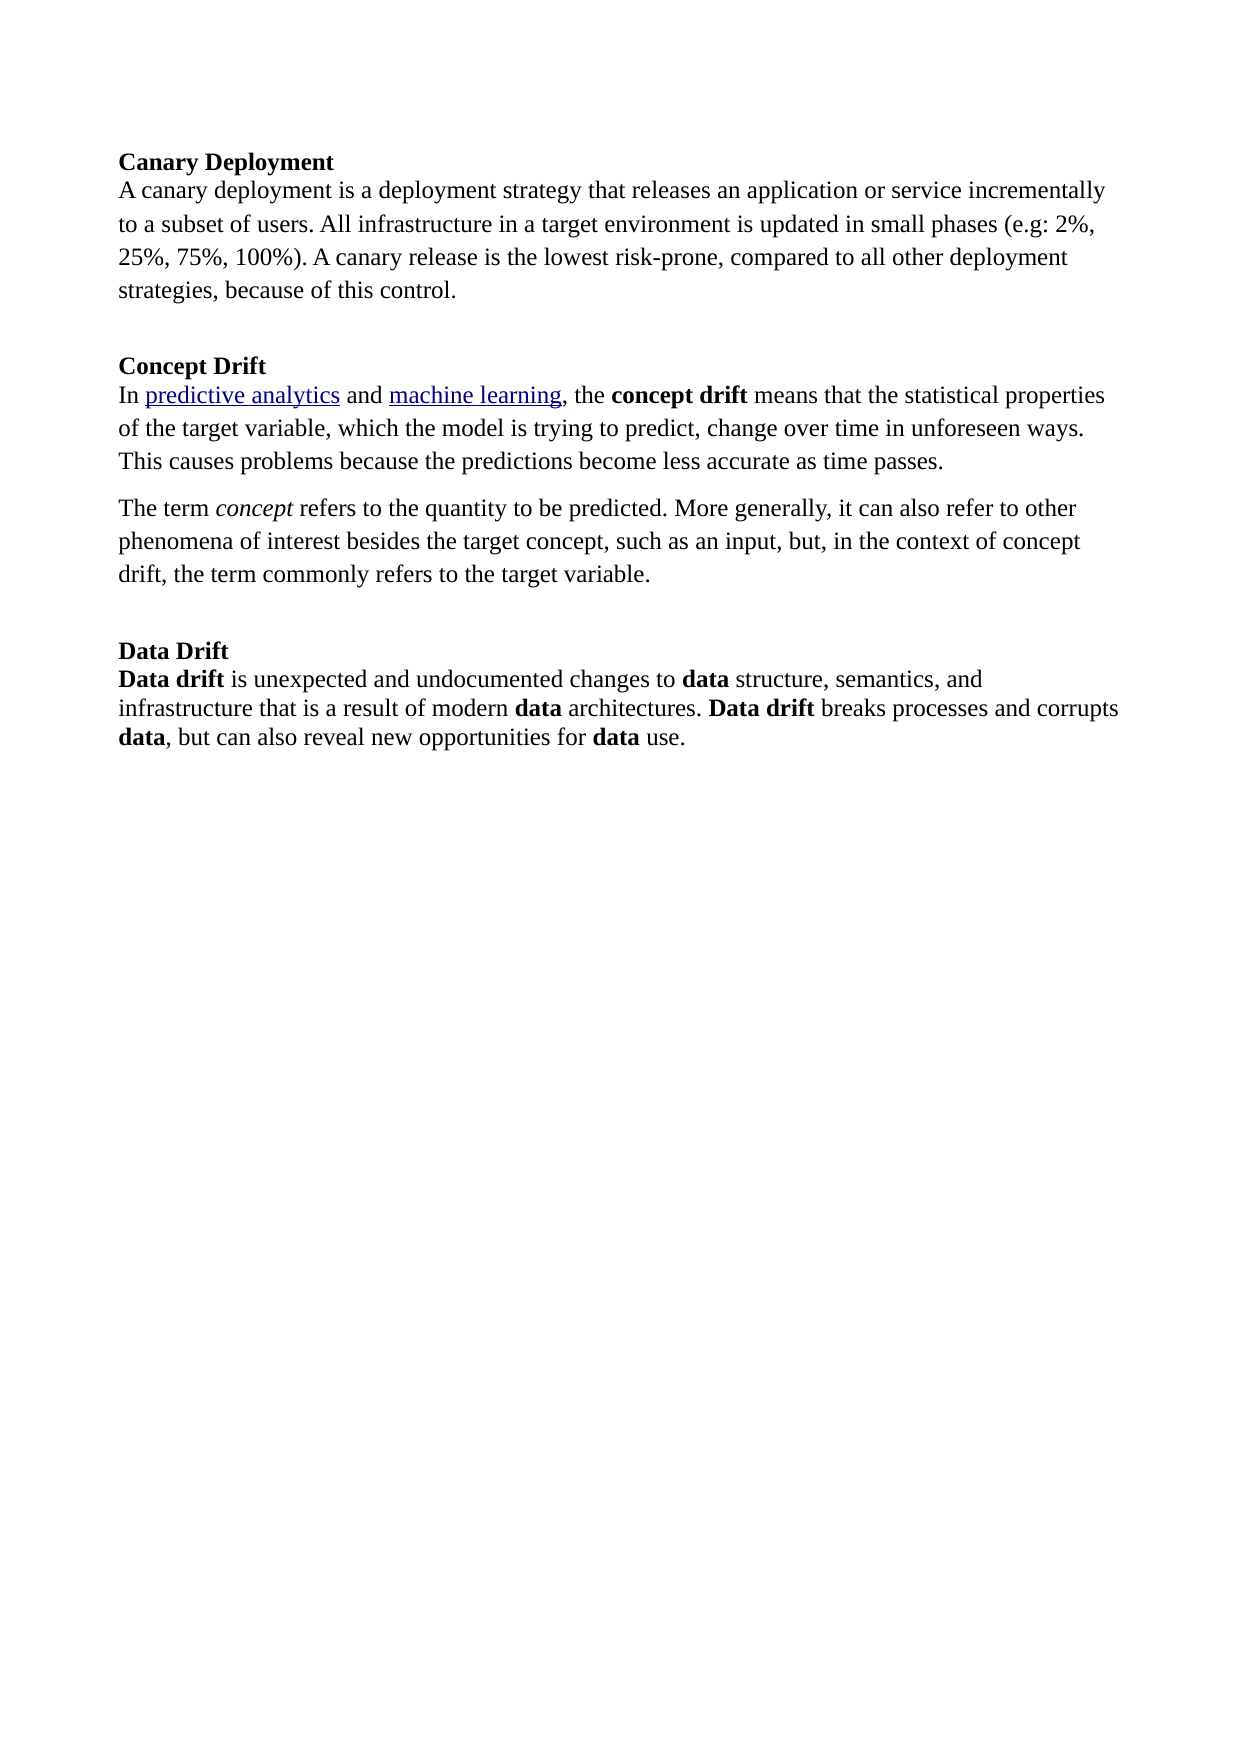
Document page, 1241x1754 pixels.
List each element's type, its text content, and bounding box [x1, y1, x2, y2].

text Canary Deployment [118, 147, 1122, 176]
text A canary deployment is a deployment strategy that releases an application or service incrementally to a subset of users. All infrastructure in a target environment is updated in small phases (e.g: 2%, 25%, 75%, 100%). A canary release is the lowest risk-prone, compared to all other deployment strategies, because of this control. [118, 176, 1122, 303]
text The term concept refers to the quantity to be predicted. More generally, it can also refer to other phenomena of interest besides the target concept, such as an input, but, in the context of concept drift, the term commonly refers to the target variable. [118, 493, 1122, 588]
text Concept Drift [118, 351, 1122, 380]
text Data Drift [118, 636, 1122, 664]
text Data drift is unexpected and undocumented changes to data structure, semantics, and infrastructure that is a result of modern data architectures. Data drift breaks processes and corrupts data, but can also reveal new opportunities for data use. [118, 664, 1122, 751]
text In predictive analytics and machine learning, the concept drift means that the statistical properties of the target variable, which the model is trying to predict, change over time in unforeseen ways. This causes problems because the predictions become less accurate as time passes. [118, 380, 1122, 474]
